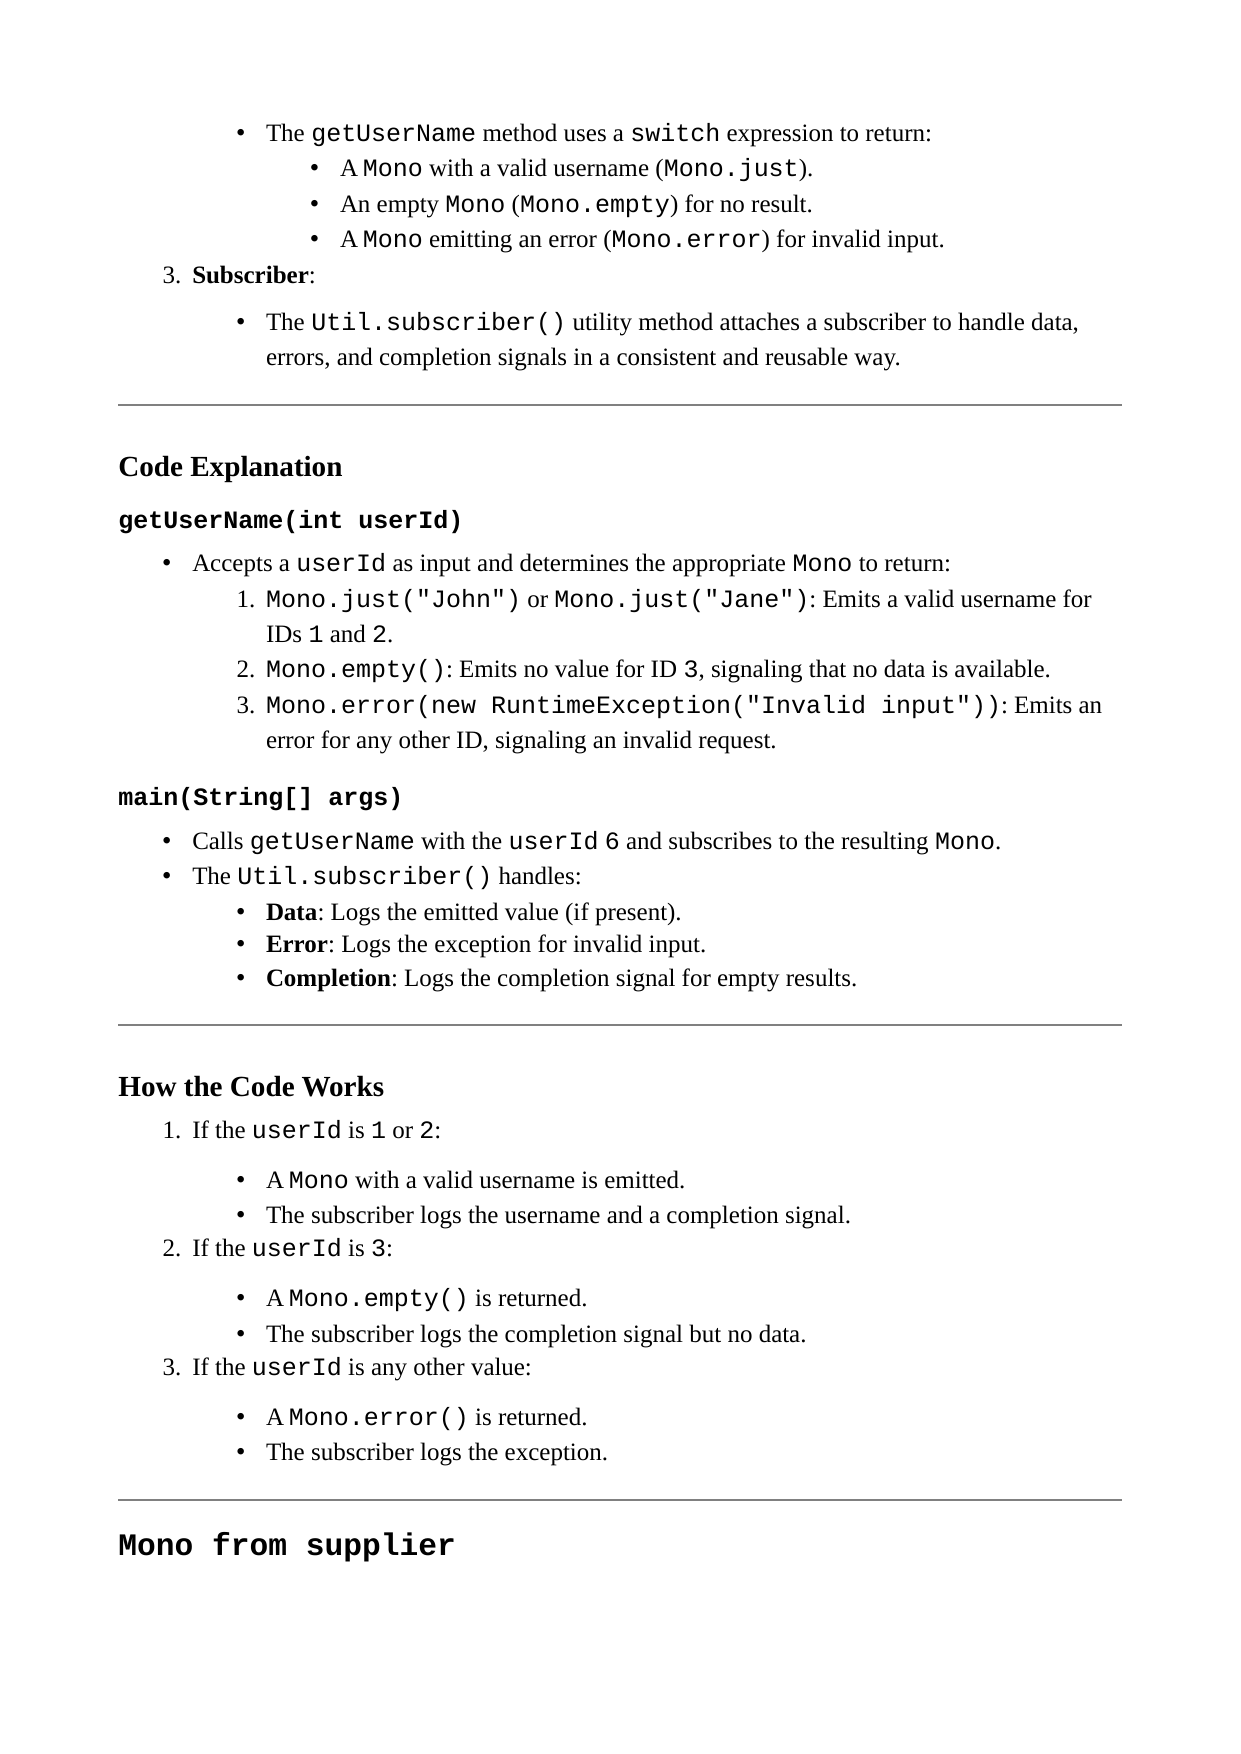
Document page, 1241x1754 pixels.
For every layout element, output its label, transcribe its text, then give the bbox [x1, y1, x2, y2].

list Mono.just("John") or Mono.just("Jane"): Emits a valid username for IDs 1 and 2. [236, 584, 1122, 650]
list Mono.error(new RuntimeException("Invalid input")): Emits an error for any other ID, signaling an invalid request. [236, 690, 1122, 753]
list Subscriber: [162, 260, 1122, 288]
subtitle main(String[] args) [118, 785, 1122, 813]
list A Mono.empty() is returned. [236, 1283, 1122, 1314]
list Calls getUserName with the userId 6 and subscribes to the resulting Mono. [162, 826, 1122, 857]
list An empty Mono (Mono.empty) for no result. [310, 189, 1122, 220]
list A Mono with a valid username is emitted. [236, 1165, 1122, 1196]
list The subscriber logs the exception. [236, 1437, 1122, 1466]
subtitle Code Explanation [118, 449, 1122, 482]
list Data: Logs the emitted value (if present). [236, 897, 1122, 925]
subtitle How the Code Works [118, 1069, 1122, 1103]
list Mono.empty(): Emits no value for ID 3, signaling that no data is available. [236, 654, 1122, 685]
list Error: Logs the exception for invalid input. [236, 929, 1122, 958]
list The subscriber logs the completion signal but no data. [236, 1319, 1122, 1348]
list If the userId is 3: [162, 1233, 1122, 1264]
list The Util.subscriber() handles: [162, 861, 1122, 892]
list The subscriber logs the username and a completion signal. [236, 1201, 1122, 1229]
list The getUserName method uses a switch expression to return: [236, 118, 1122, 149]
list A Mono with a valid username (Mono.just). [310, 153, 1122, 184]
list If the userId is any other value: [162, 1352, 1122, 1383]
list Completion: Logs the completion signal for empty results. [236, 963, 1122, 991]
list A Mono emitting an error (Mono.error) for invalid input. [310, 224, 1122, 255]
list Accepts a userId as input and determines the appropriate Mono to return: [162, 548, 1122, 579]
list A Mono.error() is returned. [236, 1402, 1122, 1433]
list If the userId is 1 or 2: [162, 1115, 1122, 1146]
text Mono from supplier [118, 1529, 1122, 1565]
subtitle getUserName(int userId) [118, 507, 1122, 536]
list The Util.subscriber() utility method attaches a subscriber to handle data, errors, and completion signals in a consistent and reusable way. [236, 307, 1122, 371]
